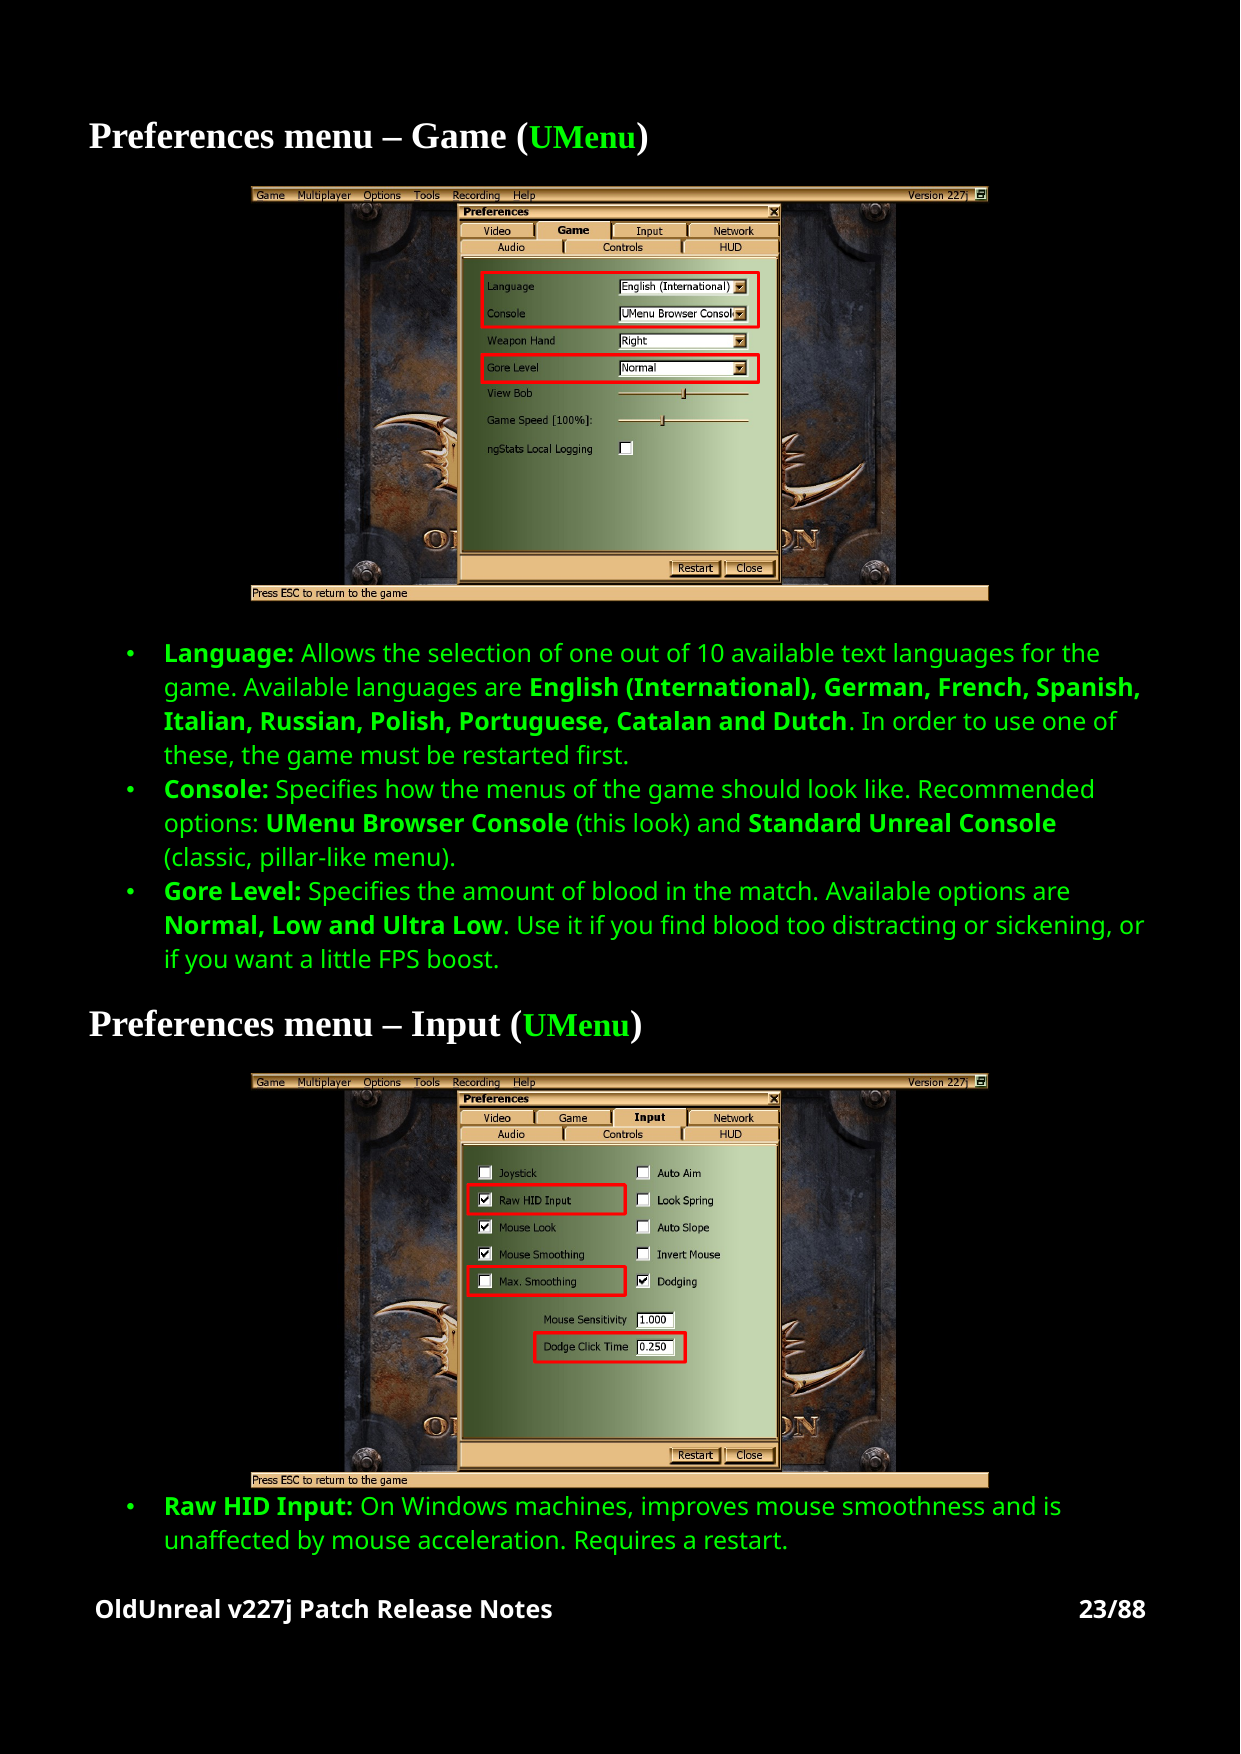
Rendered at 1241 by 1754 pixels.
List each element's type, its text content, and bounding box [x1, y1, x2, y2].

subtitle Preferences menu – Input (UMenu) [88, 1001, 1152, 1044]
list Language: Allows the selection of one out of 10 available text languages for the game. Available languages are English (International), German, French, Spanish, Italian, Russian, Polish, Portuguese, Catalan and Dutch. In order to use one of these, the game must be restarted first. [126, 635, 1152, 772]
list Gore Level: Specifies the amount of blood in the match. Available options are Normal, Low and Ultra Low. Use it if you find blood too distracting or sickening, or if you want a little FPS boost. [126, 874, 1152, 976]
list Raw HID Input: On Windows machines, improves mouse smoothness and is unaffected by mouse acceleration. Requires a restart. [126, 1074, 1152, 1557]
list Console: Specifies how the menus of the game should look like. Recommended options: UMenu Browser Console (this look) and Standard Unreal Console (classic, pillar-like menu). [126, 772, 1152, 874]
picture [250, 186, 990, 602]
subtitle Preferences menu – Game (UMenu) [88, 113, 1152, 157]
picture [250, 1073, 990, 1489]
